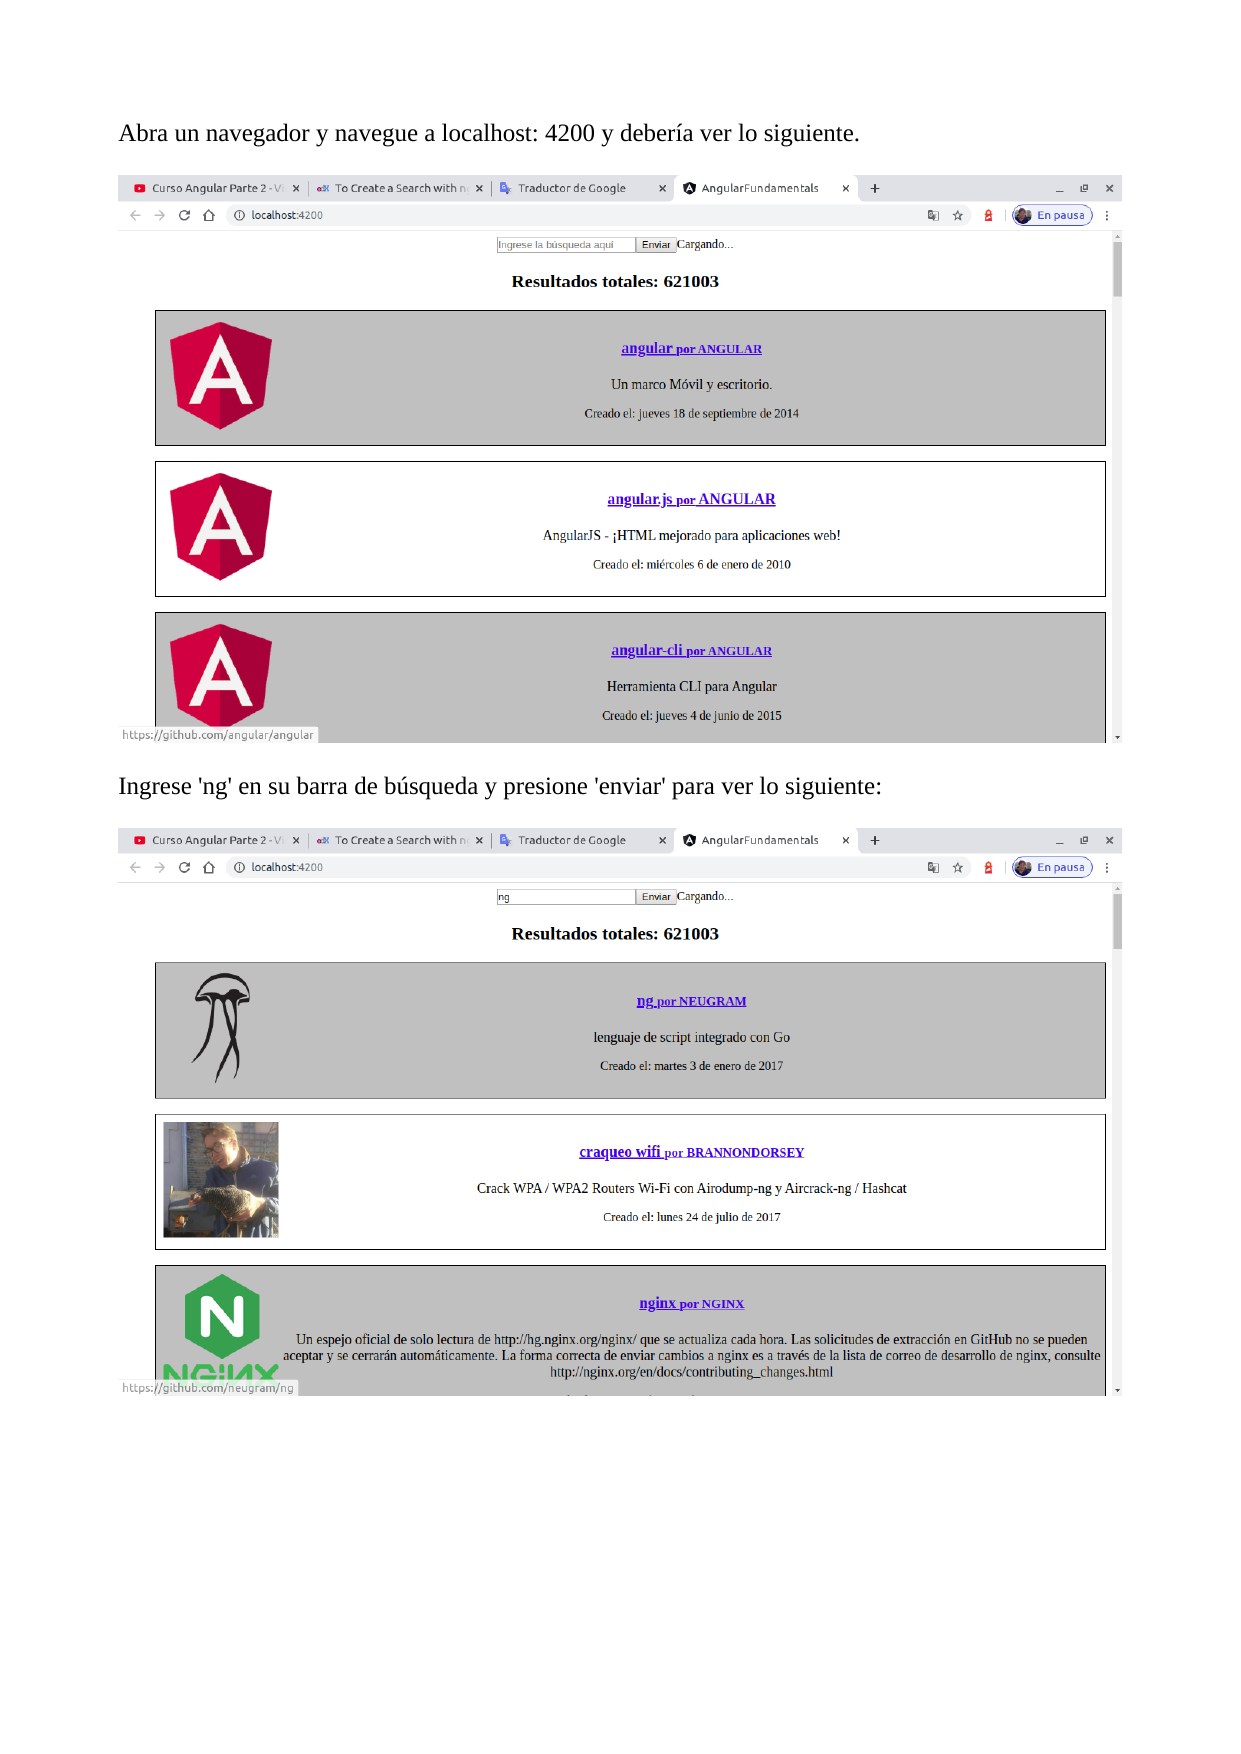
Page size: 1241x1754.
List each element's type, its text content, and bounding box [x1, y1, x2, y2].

picture [118, 828, 1123, 1396]
text Ingrese 'ng' en su barra de búsqueda y presione 'enviar' para ver lo siguiente: [118, 771, 1122, 800]
picture [118, 175, 1123, 743]
text Abra un navegador y navegue a localhost: 4200 y debería ver lo siguiente. [118, 118, 1122, 147]
